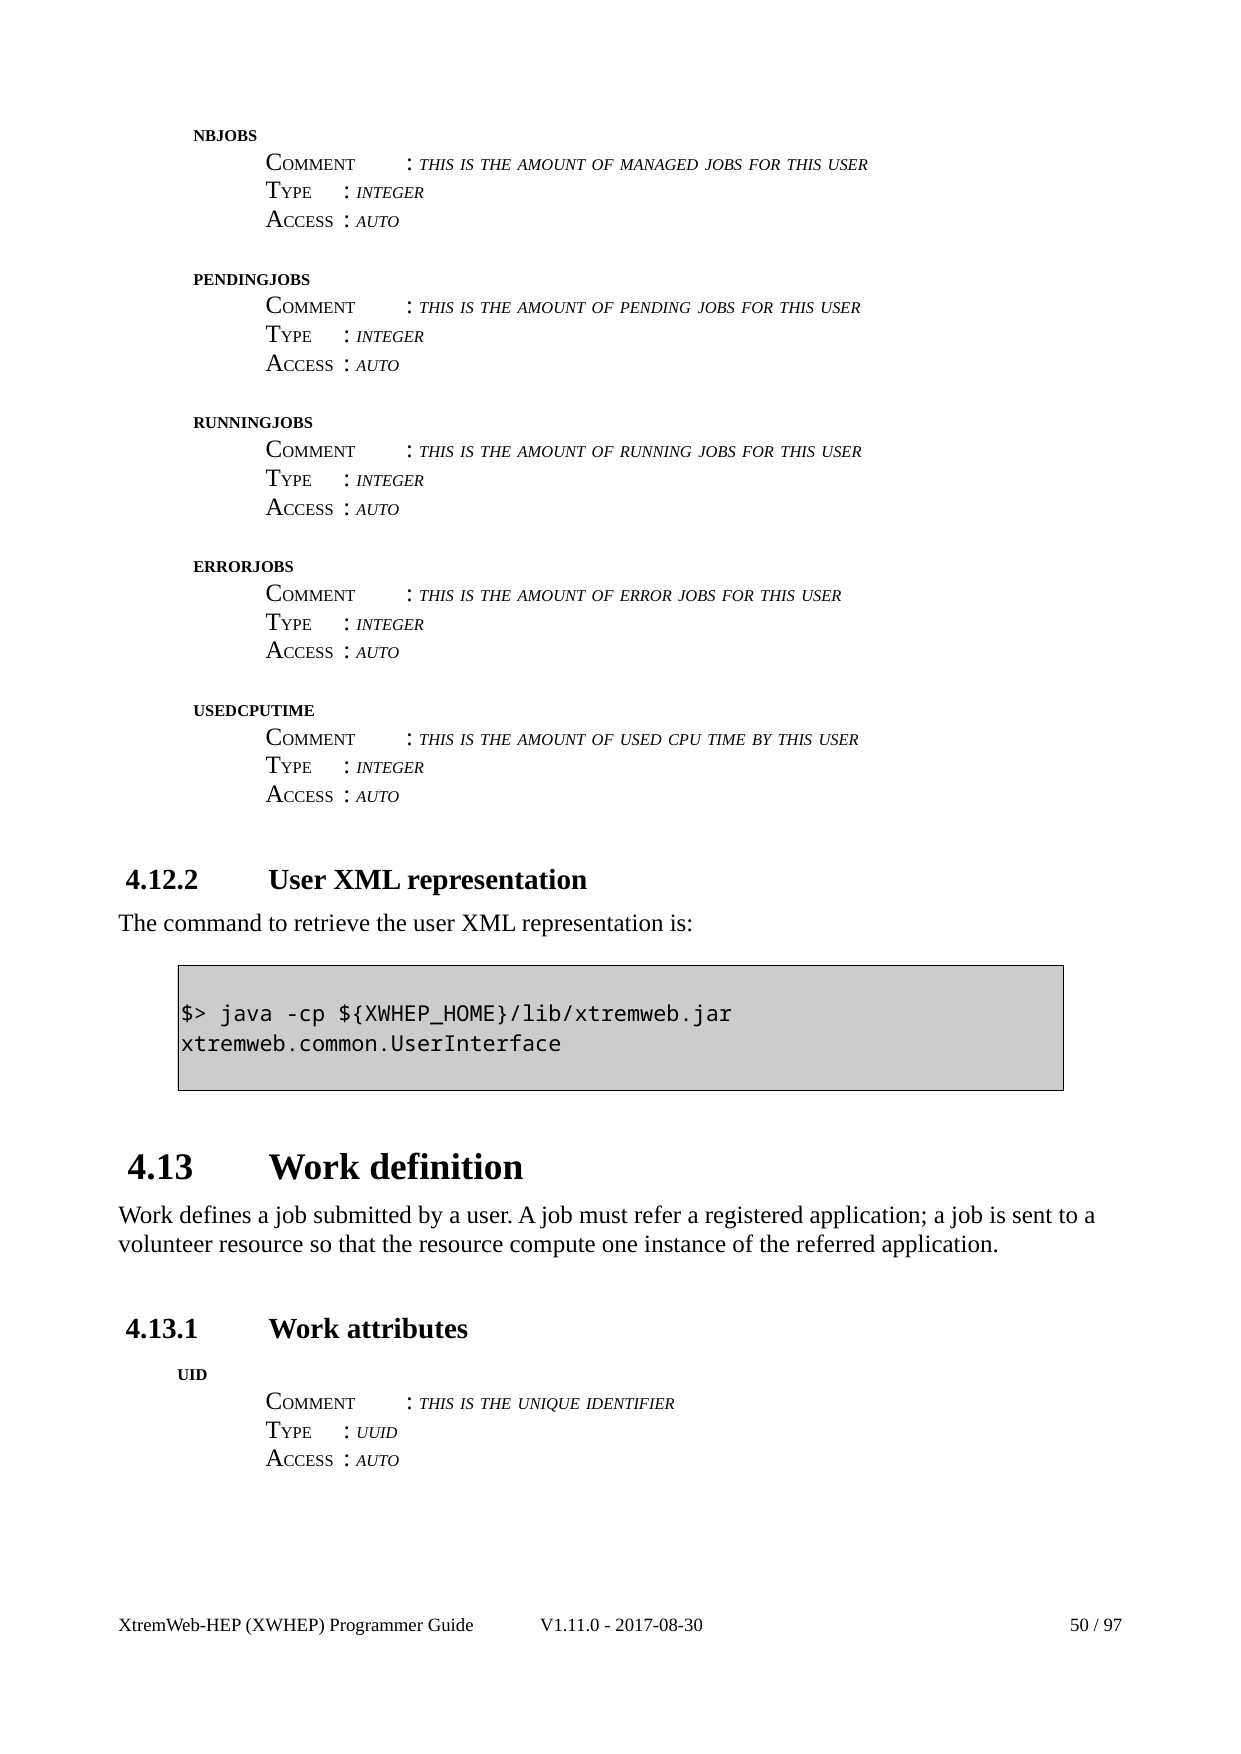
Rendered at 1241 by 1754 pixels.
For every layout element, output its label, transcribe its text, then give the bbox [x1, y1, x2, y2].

text Access : auto [265, 492, 1122, 521]
text Access : auto [265, 779, 1122, 808]
text Access : auto [265, 636, 1122, 664]
text Comment : this is the unique identifier [265, 1386, 1122, 1415]
text errorjobs [118, 549, 1122, 578]
text pendingjobs [118, 262, 1122, 291]
text Type : integer [265, 463, 1122, 492]
text Comment : this is the amount of running jobs for this user [265, 434, 1122, 463]
text Type : integer [265, 607, 1122, 636]
subtitle User XML representation [118, 862, 1122, 895]
subtitle Work attributes [118, 1311, 1122, 1345]
text Comment : this is the amount of error jobs for this user [265, 578, 1122, 607]
text Comment : this is the amount of used cpu time by this user [265, 722, 1122, 751]
text Type : integer [265, 751, 1122, 779]
text Type : uuid [265, 1415, 1122, 1443]
text Comment : this is the amount of pending jobs for this user [265, 291, 1122, 319]
text Comment : this is the amount of managed jobs for this user [265, 147, 1122, 176]
text Type : integer [265, 319, 1122, 348]
text uid [118, 1357, 1122, 1386]
text runningjobs [118, 406, 1122, 434]
subtitle Work definition [118, 1144, 1122, 1187]
text usedcputime [118, 693, 1122, 722]
text Type : integer [265, 176, 1122, 204]
text Access : auto [265, 1443, 1122, 1472]
text Access : auto [265, 204, 1122, 233]
text $> java -cp ${XWHEP_HOME}/lib/xtremweb.jar xtremweb.common.UserInterface [179, 995, 1063, 1055]
text The command to retrieve the user XML representation is: [118, 908, 1122, 937]
text Access : auto [265, 348, 1122, 377]
text Work defines a job submitted by a user. A job must refer a registered application; a job is sent to a volunteer resource so that the resource compute one instance of the referred application. [118, 1200, 1122, 1257]
text nbjobs [118, 118, 1122, 147]
